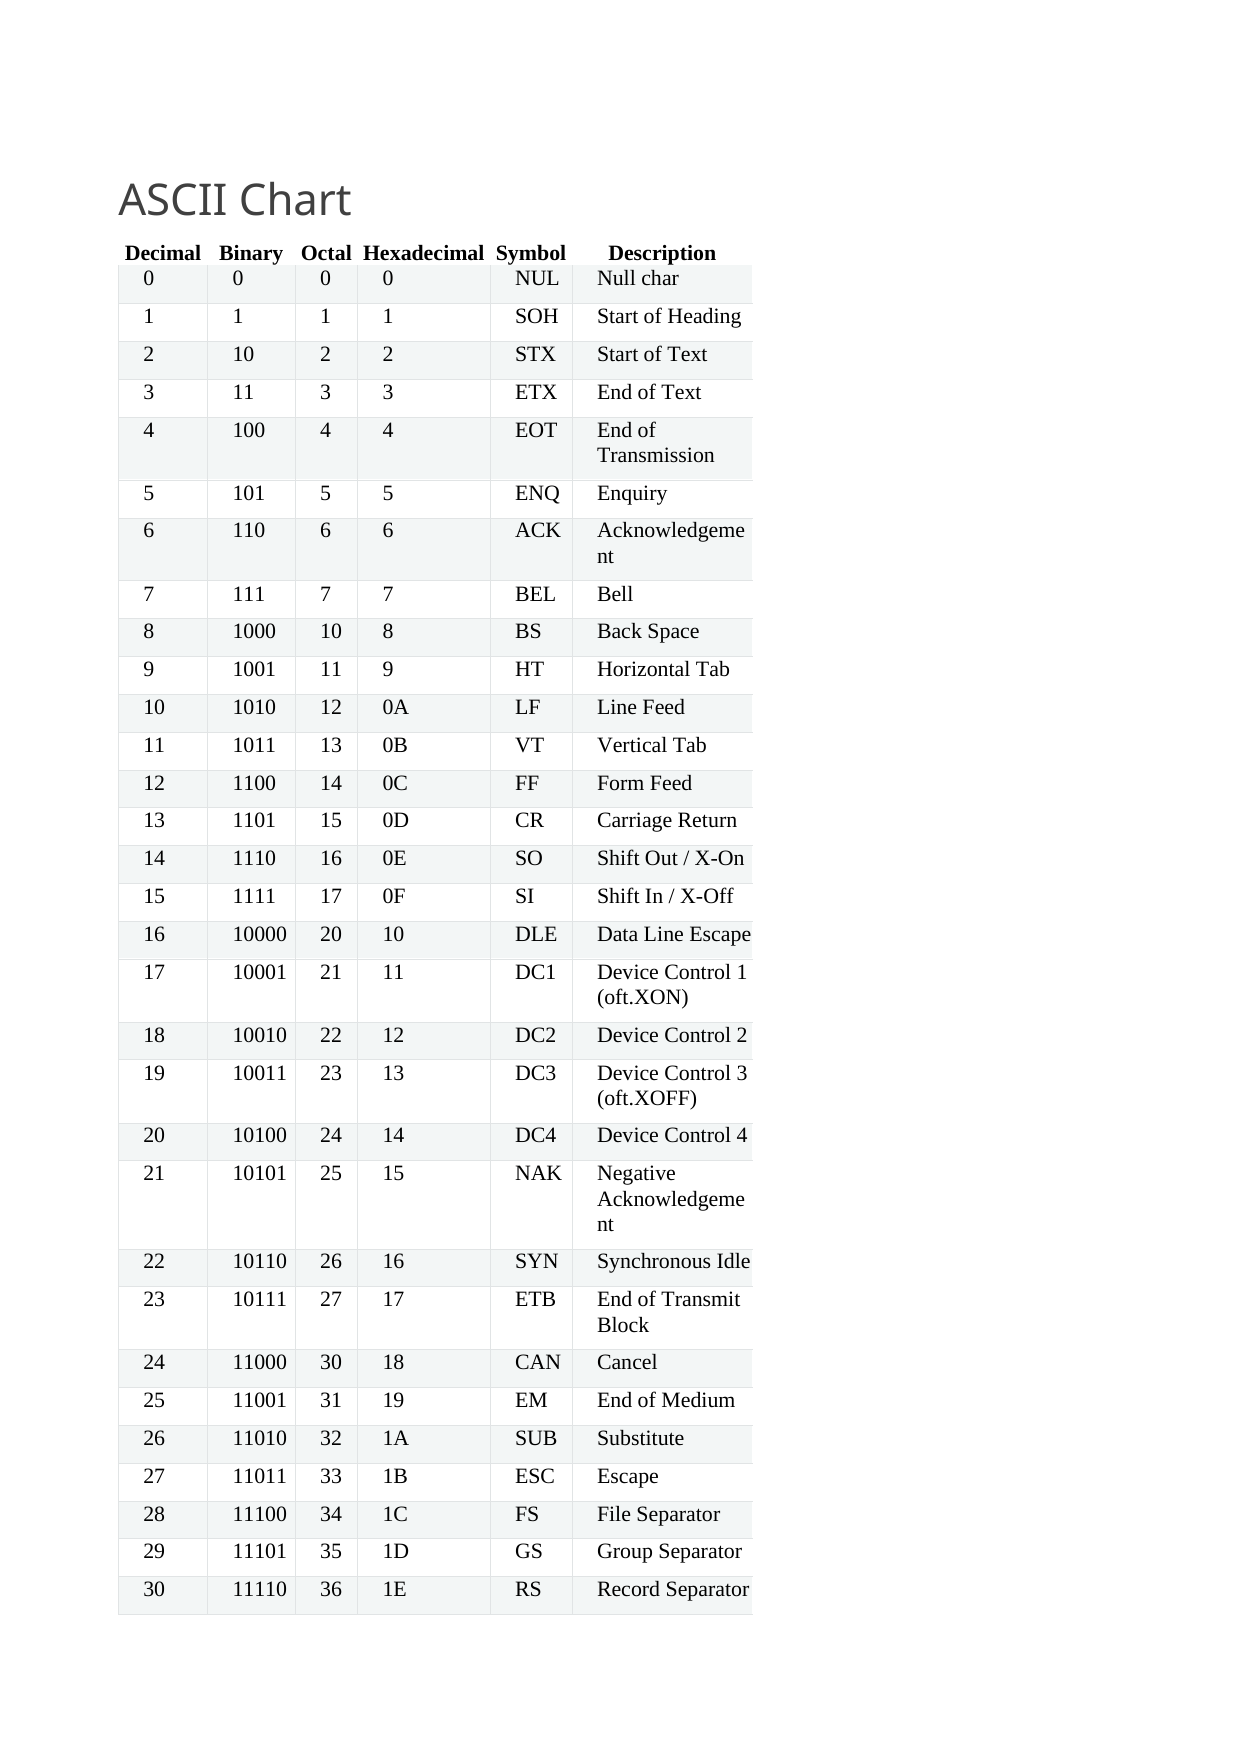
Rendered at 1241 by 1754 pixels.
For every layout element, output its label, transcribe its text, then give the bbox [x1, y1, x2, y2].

table_cell BS [491, 619, 572, 656]
table_cell Null char [573, 265, 752, 303]
table_cell 1100 [208, 771, 295, 807]
table_cell SOH [491, 304, 572, 341]
table_cell 12 [296, 695, 357, 732]
table_cell 1B [358, 1464, 490, 1501]
table_cell 10 [208, 342, 295, 379]
table_cell 11000 [208, 1350, 295, 1387]
table_cell Start of Heading [573, 304, 752, 341]
table_cell 0E [358, 846, 490, 883]
table_cell 23 [119, 1287, 207, 1349]
table_cell End of Medium [573, 1388, 752, 1425]
table_cell 10111 [208, 1287, 295, 1349]
table_cell 22 [119, 1250, 207, 1286]
table_cell FF [491, 771, 572, 807]
table_cell DC4 [491, 1124, 572, 1160]
table_cell 11101 [208, 1539, 295, 1576]
table_cell ESC [491, 1464, 572, 1501]
table_cell 20 [296, 922, 357, 958]
table_cell 8 [358, 619, 490, 656]
table_cell DC2 [491, 1023, 572, 1059]
table_cell Vertical Tab [573, 733, 752, 769]
table_cell 6 [358, 519, 490, 580]
table_cell Enquiry [573, 481, 752, 517]
table_cell 33 [296, 1464, 357, 1501]
table_cell 1011 [208, 733, 295, 769]
table_cell 28 [119, 1502, 207, 1538]
table_cell LF [491, 695, 572, 732]
table_cell End of Transmit Block [573, 1287, 752, 1349]
table_cell 21 [119, 1161, 207, 1248]
table_cell 7 [296, 581, 357, 618]
table_cell 1D [358, 1539, 490, 1576]
table_cell Start of Text [573, 342, 752, 379]
table_cell 10001 [208, 960, 295, 1022]
table_cell 1000 [208, 619, 295, 656]
table_cell RS [491, 1577, 572, 1614]
table_cell Back Space [573, 619, 752, 656]
table_cell 11 [119, 733, 207, 769]
table_cell 101 [208, 481, 295, 517]
table_cell 7 [119, 581, 207, 618]
table_cell 10 [358, 922, 490, 958]
table_cell 22 [296, 1023, 357, 1059]
table_cell 17 [119, 960, 207, 1022]
table_cell GS [491, 1539, 572, 1576]
table_cell 17 [296, 884, 357, 921]
table_cell DC1 [491, 960, 572, 1022]
table_cell Acknowledgement [573, 519, 752, 580]
table_cell Shift Out / X-On [573, 846, 752, 883]
table_cell 4 [358, 418, 490, 479]
table_cell 1 [208, 304, 295, 341]
table_cell Device Control 4 [573, 1124, 752, 1160]
table_cell 18 [119, 1023, 207, 1059]
table_cell Carriage Return [573, 808, 752, 845]
table_cell 11 [296, 657, 357, 694]
table_cell EOT [491, 418, 572, 479]
table_cell 24 [296, 1124, 357, 1160]
table_header Hexadecimal [357, 240, 490, 265]
table_cell Line Feed [573, 695, 752, 732]
table_cell End of Text [573, 380, 752, 417]
table_cell 1001 [208, 657, 295, 694]
table_cell Shift In / X-Off [573, 884, 752, 921]
table_cell 10000 [208, 922, 295, 958]
table_cell NAK [491, 1161, 572, 1248]
table_cell 26 [296, 1250, 357, 1286]
table_cell SUB [491, 1426, 572, 1463]
table_cell HT [491, 657, 572, 694]
table_cell 1 [358, 304, 490, 341]
table_cell Data Line Escape [573, 922, 752, 958]
table_cell 15 [119, 884, 207, 921]
table_header Binary [207, 240, 295, 265]
table_header Symbol [490, 240, 572, 265]
table_cell 16 [296, 846, 357, 883]
table_cell 6 [119, 519, 207, 580]
table_cell 9 [358, 657, 490, 694]
table_cell 1111 [208, 884, 295, 921]
table_cell End of Transmission [573, 418, 752, 479]
table_cell 11010 [208, 1426, 295, 1463]
table_cell 0D [358, 808, 490, 845]
table_cell 15 [296, 808, 357, 845]
table_cell DLE [491, 922, 572, 958]
table_cell 5 [296, 481, 357, 517]
table_cell 11001 [208, 1388, 295, 1425]
table_cell 10010 [208, 1023, 295, 1059]
table_cell 4 [119, 418, 207, 479]
table_cell 26 [119, 1426, 207, 1463]
table_cell 3 [358, 380, 490, 417]
table_cell 29 [119, 1539, 207, 1576]
subtitle ASCII Chart [118, 168, 1122, 228]
table_header Description [572, 240, 752, 265]
table_cell 0 [296, 265, 357, 303]
table_cell STX [491, 342, 572, 379]
table_cell SI [491, 884, 572, 921]
table_cell ETX [491, 380, 572, 417]
table_cell 0B [358, 733, 490, 769]
table_cell 5 [358, 481, 490, 517]
table_cell EM [491, 1388, 572, 1425]
table_cell 19 [119, 1060, 207, 1122]
table_cell 30 [119, 1577, 207, 1614]
table_cell 4 [296, 418, 357, 479]
table_cell 0C [358, 771, 490, 807]
table_cell 0F [358, 884, 490, 921]
table_cell 18 [358, 1350, 490, 1387]
table_cell 12 [119, 771, 207, 807]
table_cell 35 [296, 1539, 357, 1576]
table_cell ACK [491, 519, 572, 580]
table_cell Cancel [573, 1350, 752, 1387]
table_cell 27 [119, 1464, 207, 1501]
table_cell 24 [119, 1350, 207, 1387]
table_cell 13 [119, 808, 207, 845]
table_cell 9 [119, 657, 207, 694]
table_cell 10 [119, 695, 207, 732]
table_cell 10 [296, 619, 357, 656]
table_cell 30 [296, 1350, 357, 1387]
table_cell VT [491, 733, 572, 769]
table_cell 1E [358, 1577, 490, 1614]
table_cell 3 [119, 380, 207, 417]
table_cell 15 [358, 1161, 490, 1248]
table_cell SYN [491, 1250, 572, 1286]
table_cell DC3 [491, 1060, 572, 1122]
table_cell 1110 [208, 846, 295, 883]
table_cell 34 [296, 1502, 357, 1538]
table_cell ENQ [491, 481, 572, 517]
table_cell 16 [119, 922, 207, 958]
table_cell 14 [296, 771, 357, 807]
table_cell 20 [119, 1124, 207, 1160]
table_cell Negative Acknowledgement [573, 1161, 752, 1248]
table_cell Device Control 1 (oft.XON) [573, 960, 752, 1022]
table_cell 1 [119, 304, 207, 341]
table_cell 10110 [208, 1250, 295, 1286]
table_cell Horizontal Tab [573, 657, 752, 694]
table_cell 11 [208, 380, 295, 417]
table_cell 11011 [208, 1464, 295, 1501]
table_cell 31 [296, 1388, 357, 1425]
table_cell CAN [491, 1350, 572, 1387]
table_cell Device Control 3 (oft.XOFF) [573, 1060, 752, 1122]
table_cell 0A [358, 695, 490, 732]
table_cell FS [491, 1502, 572, 1538]
table_cell 0 [208, 265, 295, 303]
table_header Octal [295, 240, 357, 265]
table_cell NUL [491, 265, 572, 303]
table_cell 19 [358, 1388, 490, 1425]
table_cell Device Control 2 [573, 1023, 752, 1059]
table_cell 1 [296, 304, 357, 341]
table_cell 17 [358, 1287, 490, 1349]
table_cell Escape [573, 1464, 752, 1501]
table_cell 2 [358, 342, 490, 379]
table_cell Form Feed [573, 771, 752, 807]
table_cell 14 [358, 1124, 490, 1160]
table_cell 1C [358, 1502, 490, 1538]
table_cell 111 [208, 581, 295, 618]
table_cell 16 [358, 1250, 490, 1286]
table_cell BEL [491, 581, 572, 618]
table_cell Group Separator [573, 1539, 752, 1576]
table_cell 1A [358, 1426, 490, 1463]
table_cell 0 [358, 265, 490, 303]
table_cell 13 [358, 1060, 490, 1122]
table_cell Synchronous Idle [573, 1250, 752, 1286]
table_header Decimal [118, 240, 207, 265]
table_cell 27 [296, 1287, 357, 1349]
table_cell 5 [119, 481, 207, 517]
table_cell 23 [296, 1060, 357, 1122]
table_cell 6 [296, 519, 357, 580]
table_cell 13 [296, 733, 357, 769]
table_cell 7 [358, 581, 490, 618]
table_cell 8 [119, 619, 207, 656]
table_cell 11100 [208, 1502, 295, 1538]
table_cell 11 [358, 960, 490, 1022]
table_cell 11110 [208, 1577, 295, 1614]
table_cell 25 [119, 1388, 207, 1425]
table_cell 21 [296, 960, 357, 1022]
table_cell 1101 [208, 808, 295, 845]
table_cell CR [491, 808, 572, 845]
table_cell 12 [358, 1023, 490, 1059]
table_cell 100 [208, 418, 295, 479]
table_cell 14 [119, 846, 207, 883]
table_cell File Separator [573, 1502, 752, 1538]
table_cell 1010 [208, 695, 295, 732]
table_cell 10100 [208, 1124, 295, 1160]
table_cell 2 [296, 342, 357, 379]
table_cell Substitute [573, 1426, 752, 1463]
table_cell 110 [208, 519, 295, 580]
table_cell 32 [296, 1426, 357, 1463]
table_cell Record Separator [573, 1577, 752, 1614]
table_cell 10011 [208, 1060, 295, 1122]
table_cell 10101 [208, 1161, 295, 1248]
table_cell 36 [296, 1577, 357, 1614]
table_cell ETB [491, 1287, 572, 1349]
table_cell 0 [119, 265, 207, 303]
table_cell 3 [296, 380, 357, 417]
table_cell 25 [296, 1161, 357, 1248]
table_cell 2 [119, 342, 207, 379]
table_cell Bell [573, 581, 752, 618]
table_cell SO [491, 846, 572, 883]
